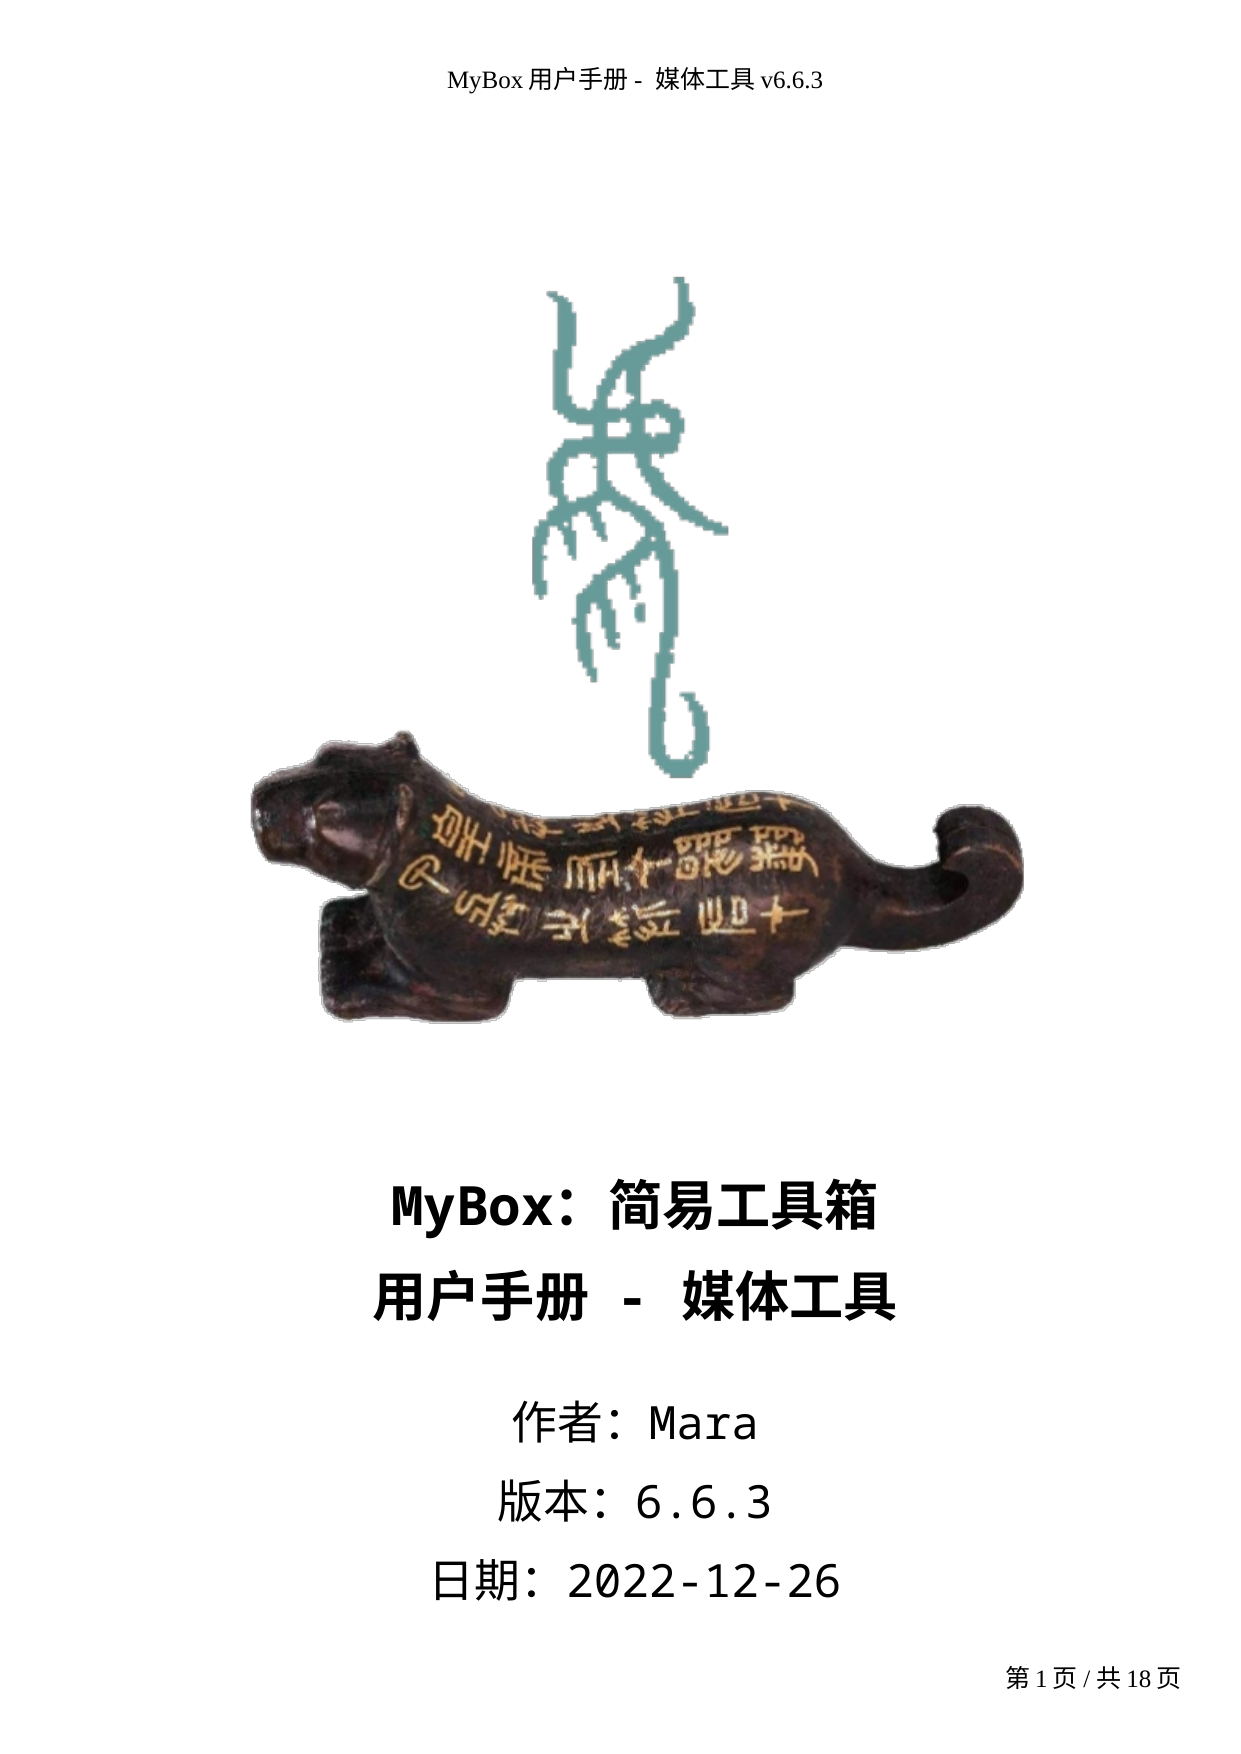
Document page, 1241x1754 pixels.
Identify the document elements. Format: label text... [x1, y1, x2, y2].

text 版本：6.6.3 [88, 1465, 1181, 1532]
text 日期：2022-12-26 [88, 1544, 1181, 1611]
subtitle MyBox：简易工具箱 [88, 1162, 1181, 1241]
picture [242, 268, 1027, 1052]
text 作者：Mara [88, 1386, 1181, 1453]
text 用户手册 - 媒体工具 [88, 1254, 1181, 1332]
